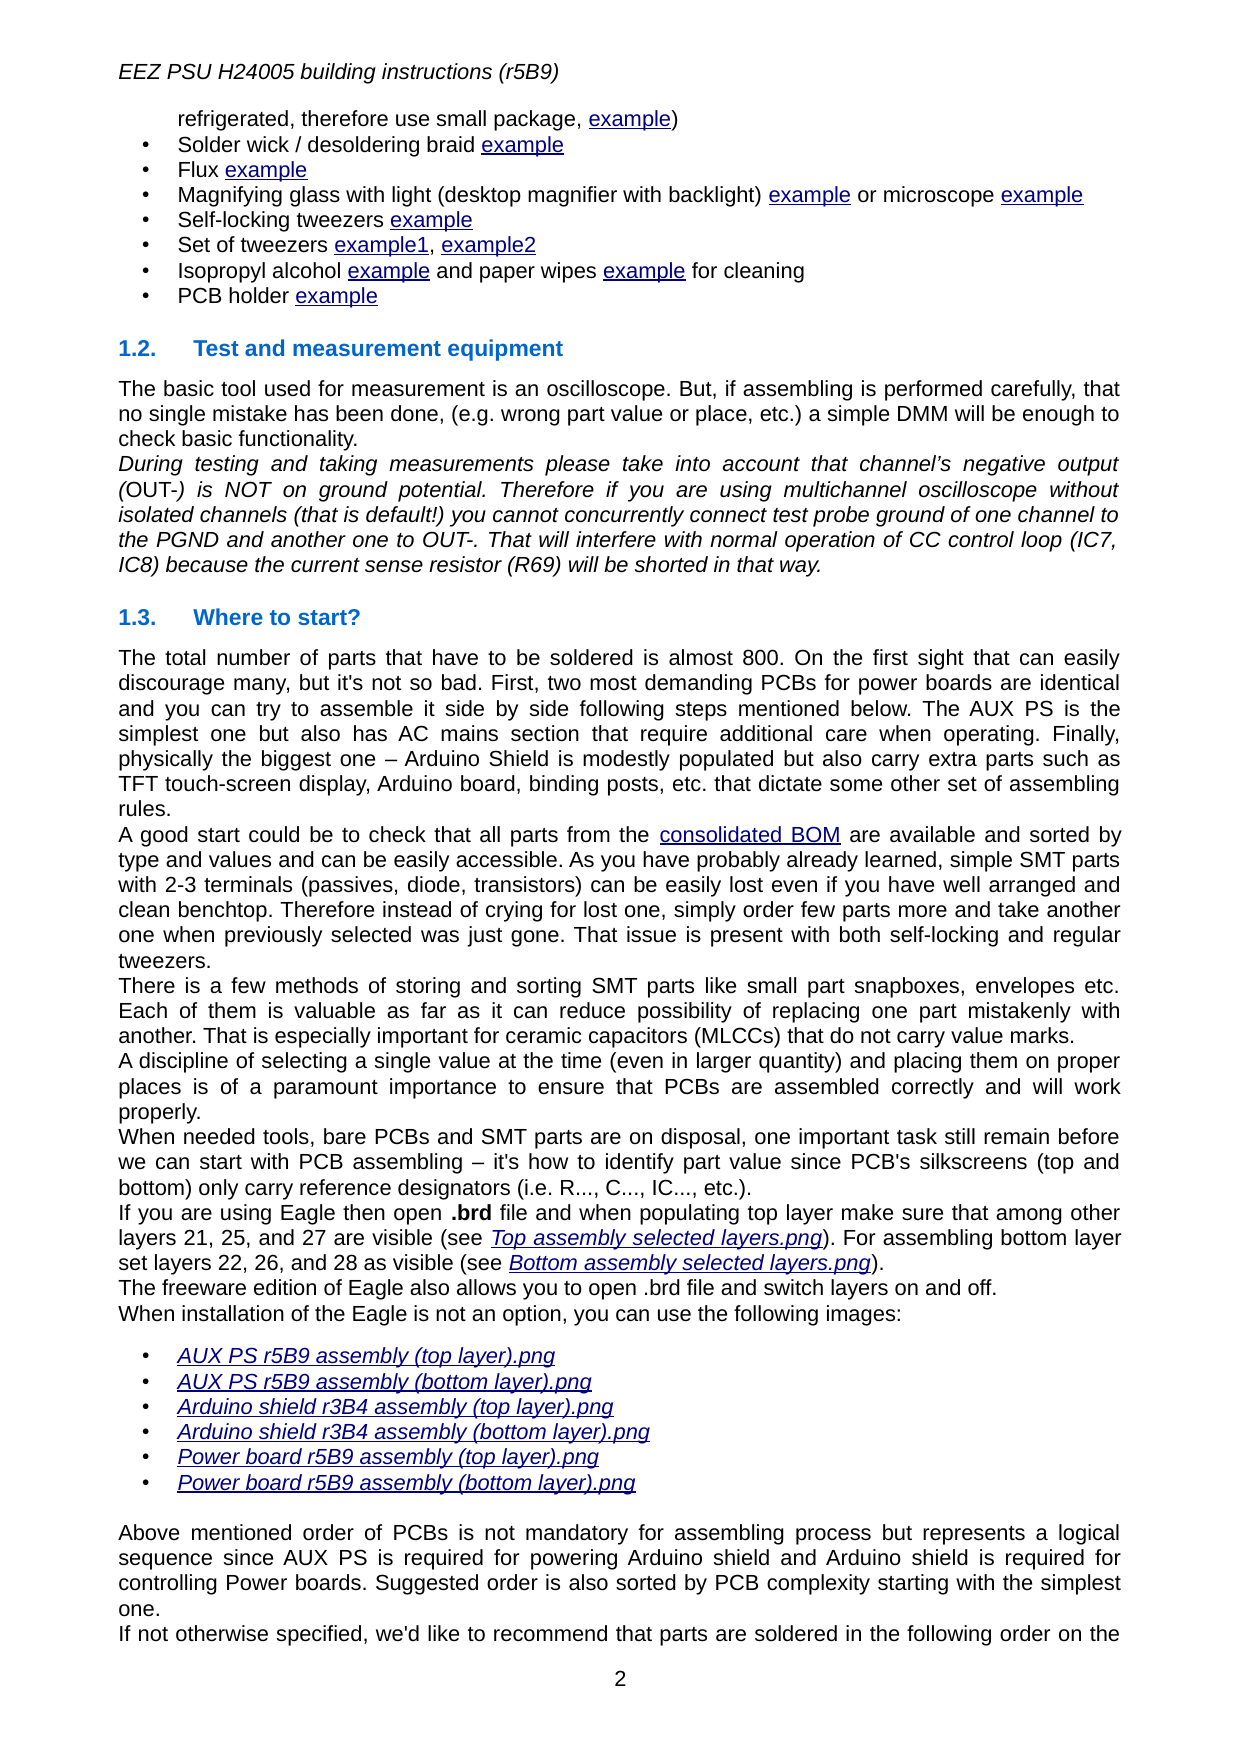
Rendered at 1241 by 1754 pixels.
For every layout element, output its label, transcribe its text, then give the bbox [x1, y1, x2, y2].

list AUX PS r5B9 assembly (bottom layer).png [142, 1368, 1110, 1394]
list PCB holder example [142, 283, 1110, 308]
subtitle Where to start? [118, 604, 1122, 630]
list Arduino shield r3B4 assembly (top layer).png [142, 1394, 1110, 1419]
list Magnifying glass with light (desktop magnifier with backlight) example or microscope example [142, 182, 1110, 207]
list Arduino shield r3B4 assembly (bottom layer).png [142, 1419, 1110, 1444]
text If you are using Eagle then open .brd file and when populating top layer make sure that among other layers 21, 25, and 27 are visible (see Top assembly selected layers.png). For assembling bottom layer set layers 22, 26, and 28 as visible (see Bottom assembly selected layers.png). [118, 1199, 1122, 1275]
list Flux example [142, 157, 1110, 182]
list AUX PS r5B9 assembly (top layer).png [142, 1343, 1110, 1368]
text The freeware edition of Eagle also allows you to open .brd file and switch layers on and off. [118, 1275, 1122, 1300]
list refrigerated, therefore use small package, example) [142, 106, 1110, 131]
list Power board r5B9 assembly (top layer).png [142, 1444, 1110, 1469]
text A discipline of selecting a single value at the time (even in larger quantity) and placing them on proper places is of a paramount importance to ensure that PCBs are assembled correctly and will work properly. [118, 1048, 1122, 1124]
text The basic tool used for measurement is an oscilloscope. But, if assembling is performed carefully, that no single mistake has been done, (e.g. wrong part value or place, etc.) a simple DMM will be enough to check basic functionality. [118, 376, 1122, 451]
text If not otherwise specified, we'd like to recommend that parts are soldered in the following order on the [118, 1621, 1122, 1646]
list Self-locking tweezers example [142, 207, 1110, 232]
text There is a few methods of storing and sorting SMT parts like small part snapboxes, envelopes etc. Each of them is valuable as far as it can reduce possibility of replacing one part mistakenly with another. That is especially important for ceramic capacitors (MLCCs) that do not carry value marks. [118, 973, 1122, 1048]
text A good start could be to check that all parts from the consolidated BOM are available and sorted by type and values and can be easily accessible. As you have probably already learned, simple SMT parts with 2-3 terminals (passives, diode, transistors) can be easily lost even if you have well arranged and clean benchtop. Therefore instead of crying for lost one, simply order few parts more and take another one when previously selected was just gone. That issue is present with both self-locking and regular tweezers. [118, 821, 1122, 973]
text When needed tools, bare PCBs and SMT parts are on disposal, one important task still remain before we can start with PCB assembling – it's how to identify part value since PCB's silkscreens (top and bottom) only carry reference designators (i.e. R..., C..., IC..., etc.). [118, 1124, 1122, 1199]
text When installation of the Eagle is not an option, you can use the following images: [118, 1300, 1122, 1326]
list Power board r5B9 assembly (bottom layer).png [142, 1469, 1110, 1494]
text During testing and taking measurements please take into account that channel’s negative output (OUT-) is NOT on ground potential. Therefore if you are using multichannel oscilloscope without isolated channels (that is default!) you cannot concurrently connect test probe ground of one channel to the PGND and another one to OUT-. That will interfere with normal operation of CC control loop (IC7, IC8) because the current sense resistor (R69) will be shorted in that way. [118, 451, 1122, 577]
subtitle Test and measurement equipment [118, 334, 1122, 361]
text Above mentioned order of PCBs is not mandatory for assembling process but represents a logical sequence since AUX PS is required for powering Arduino shield and Arduino shield is required for controlling Power boards. Suggested order is also sorted by PCB complexity starting with the simplest one. [118, 1520, 1122, 1621]
text The total number of parts that have to be soldered is almost 800. On the first sight that can easily discourage many, but it's not so bad. First, two most demanding PCBs for power boards are identical and you can try to assemble it side by side following steps mentioned below. The AUX PS is the simplest one but also has AC mains section that require additional care when operating. Finally, physically the biggest one – Arduino Shield is modestly populated but also carry extra parts such as TFT touch-screen display, Arduino board, binding posts, etc. that dictate some other set of assembling rules. [118, 645, 1122, 821]
list Set of tweezers example1, example2 [142, 232, 1110, 257]
list Isopropyl alcohol example and paper wipes example for cleaning [142, 257, 1110, 283]
list Solder wick / desoldering braid example [142, 131, 1110, 157]
